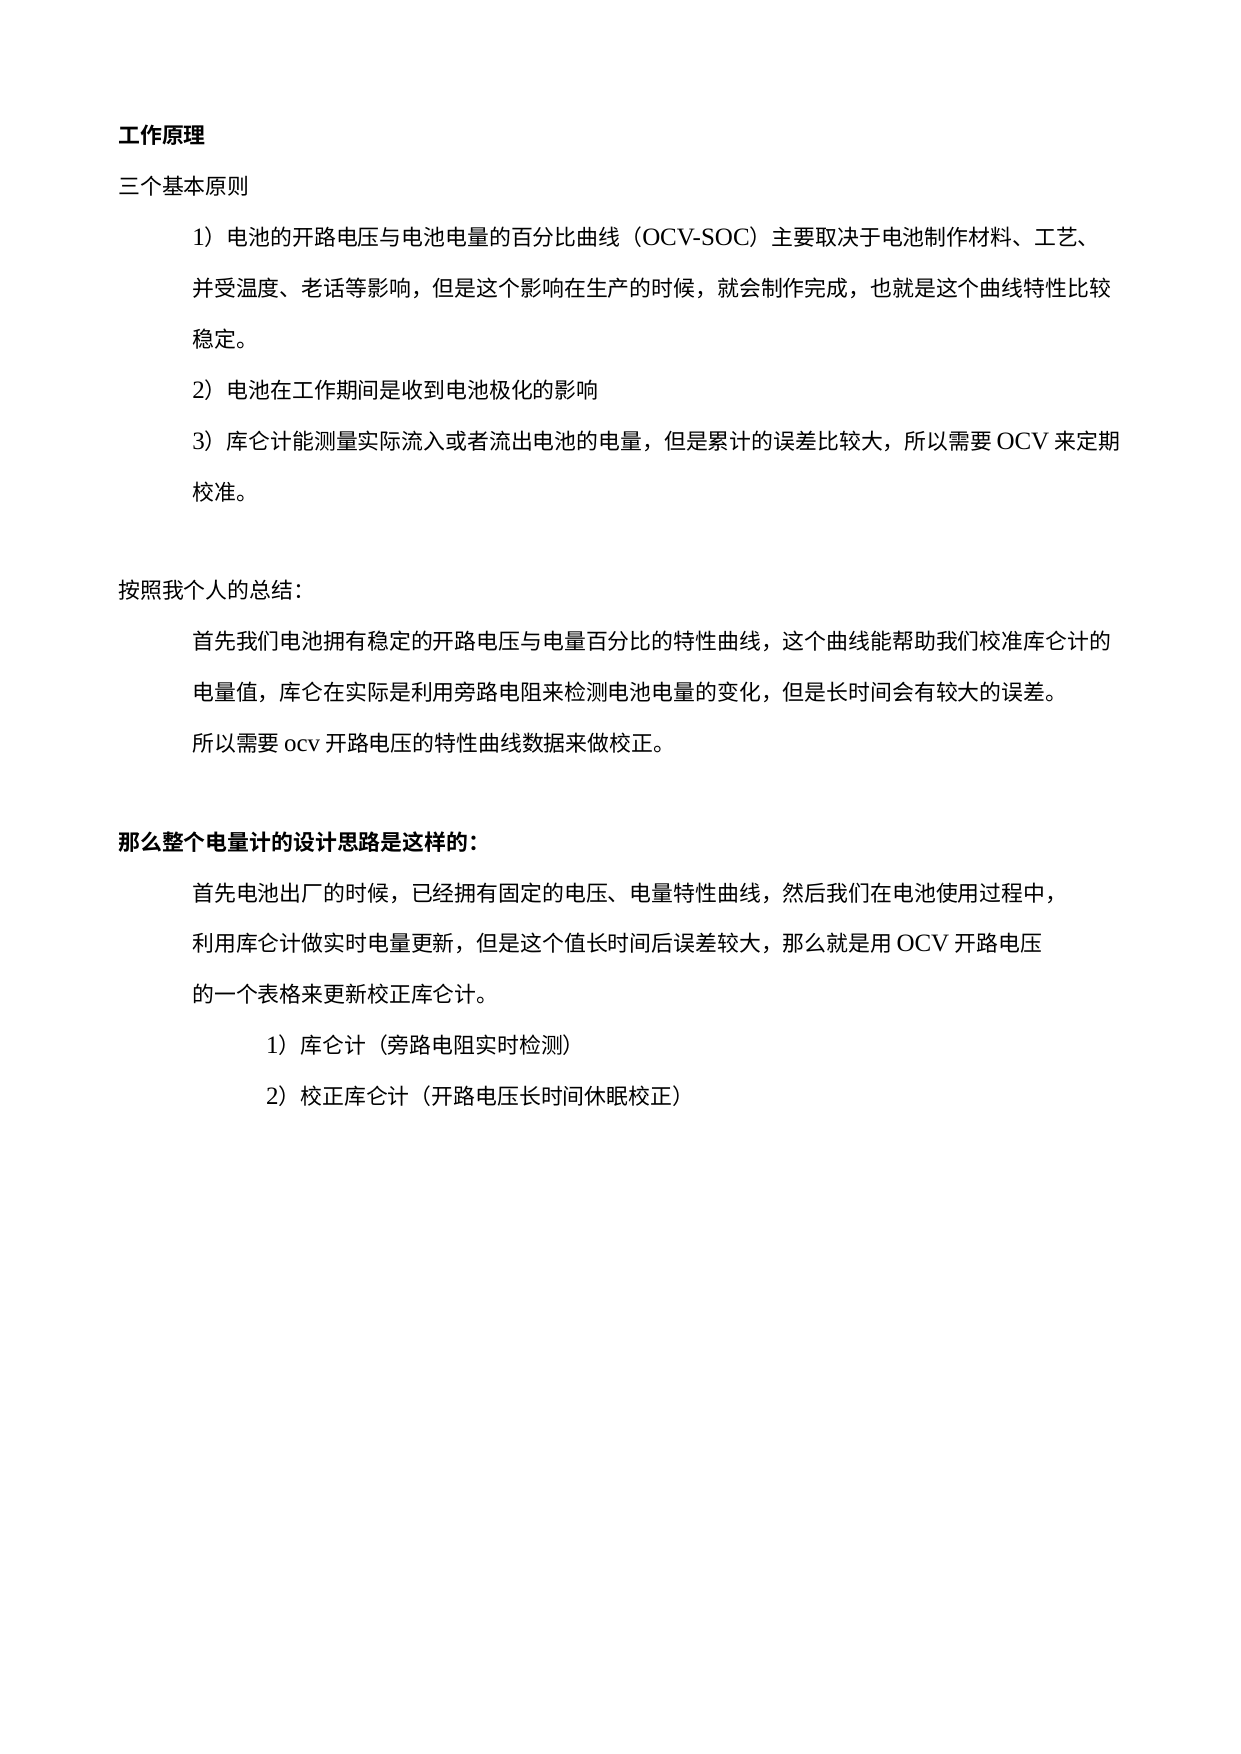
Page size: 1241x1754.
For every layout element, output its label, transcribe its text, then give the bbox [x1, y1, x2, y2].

text 那么整个电量计的设计思路是这样的： [118, 824, 1122, 856]
text 稳定。 [118, 322, 1122, 353]
text 利用库仑计做实时电量更新，但是这个值长时间后误差较大，那么就是用OCV开路电压 [118, 926, 1122, 958]
text 并受温度、老话等影响，但是这个影响在生产的时候，就会制作完成，也就是这个曲线特性比较 [118, 271, 1122, 303]
text 3）库仑计能测量实际流入或者流出电池的电量，但是累计的误差比较大，所以需要OCV来定期 [118, 424, 1122, 455]
text 2）校正库仑计（开路电压长时间休眠校正） [118, 1079, 1122, 1111]
text 的一个表格来更新校正库仑计。 [118, 977, 1122, 1009]
text 校准。 [118, 475, 1122, 506]
text 按照我个人的总结： [118, 573, 1122, 605]
text 所以需要ocv开路电压的特性曲线数据来做校正。 [118, 726, 1122, 758]
text 首先我们电池拥有稳定的开路电压与电量百分比的特性曲线，这个曲线能帮助我们校准库仑计的 [118, 624, 1122, 656]
text 1）电池的开路电压与电池电量的百分比曲线（OCV-SOC）主要取决于电池制作材料、工艺、 [118, 220, 1122, 252]
text 工作原理 [118, 118, 1122, 150]
text 首先电池出厂的时候，已经拥有固定的电压、电量特性曲线，然后我们在电池使用过程中， [118, 876, 1122, 907]
text 三个基本原则 [118, 169, 1122, 201]
text 电量值，库仑在实际是利用旁路电阻来检测电池电量的变化，但是长时间会有较大的误差。 [118, 675, 1122, 707]
text 1）库仑计（旁路电阻实时检测） [118, 1028, 1122, 1060]
text 2）电池在工作期间是收到电池极化的影响 [118, 373, 1122, 404]
